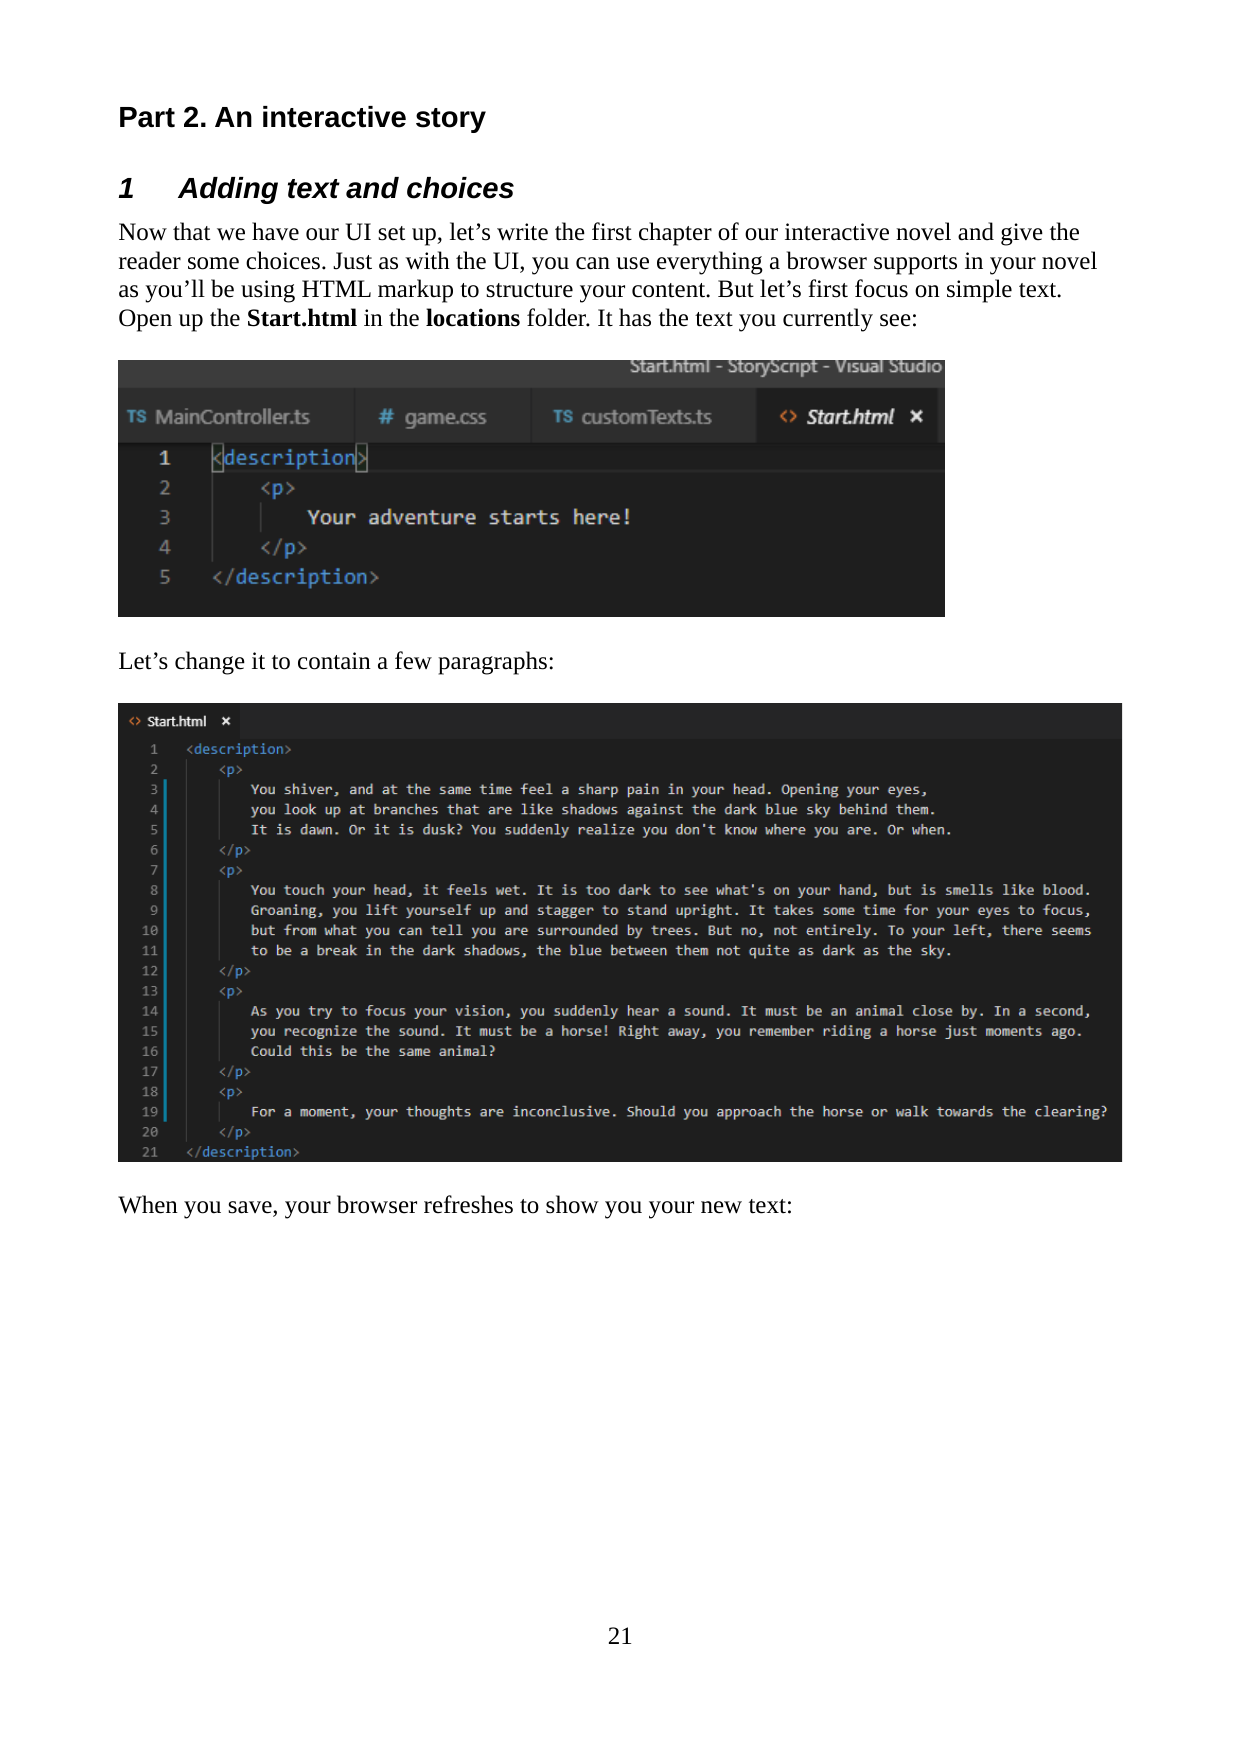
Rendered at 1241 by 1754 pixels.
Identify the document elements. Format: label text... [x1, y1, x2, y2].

text Let’s change it to contain a few paragraphs: [118, 646, 1122, 674]
subtitle Part 2. An interactive story [118, 100, 1122, 133]
subtitle Adding text and choices [118, 171, 1122, 204]
text When you save, your browser refreshes to show you your new text: [118, 1191, 1122, 1219]
text Now that we have our UI set up, let’s write the first chapter of our interactive novel and give the reader some choices. Just as with the UI, you can use everything a browser supports in your novel as you’ll be using HTML markup to structure your content. But let’s first focus on simple text. Open up the Start.html in the locations folder. It has the text you currently see: [118, 217, 1122, 332]
